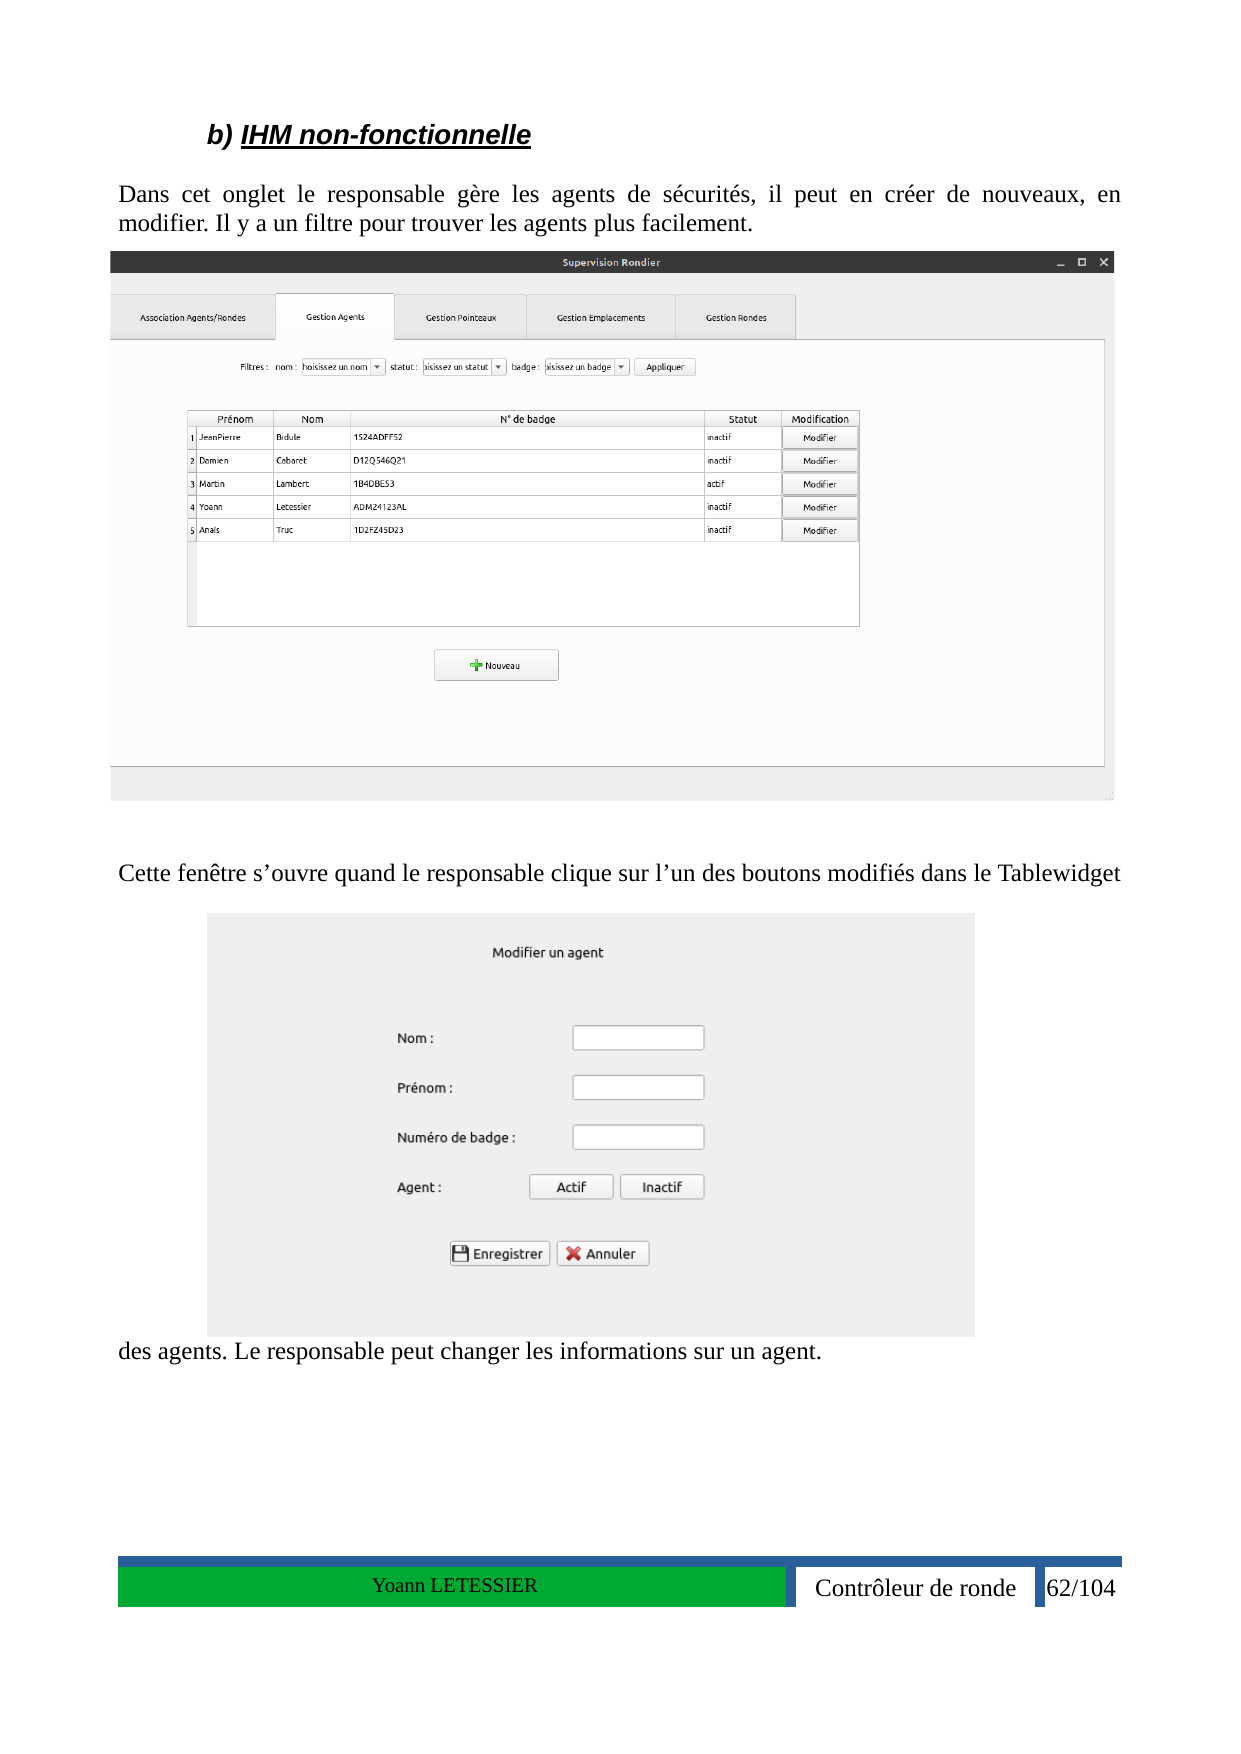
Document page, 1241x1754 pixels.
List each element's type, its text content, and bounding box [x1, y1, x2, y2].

picture [110, 251, 1115, 801]
text Cette fenêtre s’ouvre quand le responsable clique sur l’un des boutons modifiés dans le Tablewidget des agents. Le responsable peut changer les informations sur un agent. [118, 858, 1122, 1365]
picture [206, 913, 975, 1337]
text Dans cet onglet le responsable gère les agents de sécurités, il peut en créer de nouveaux, en modifier. Il y a un filtre pour trouver les agents plus facilement. [118, 179, 1122, 237]
subtitle IHM non-fonctionnelle [118, 118, 1122, 150]
